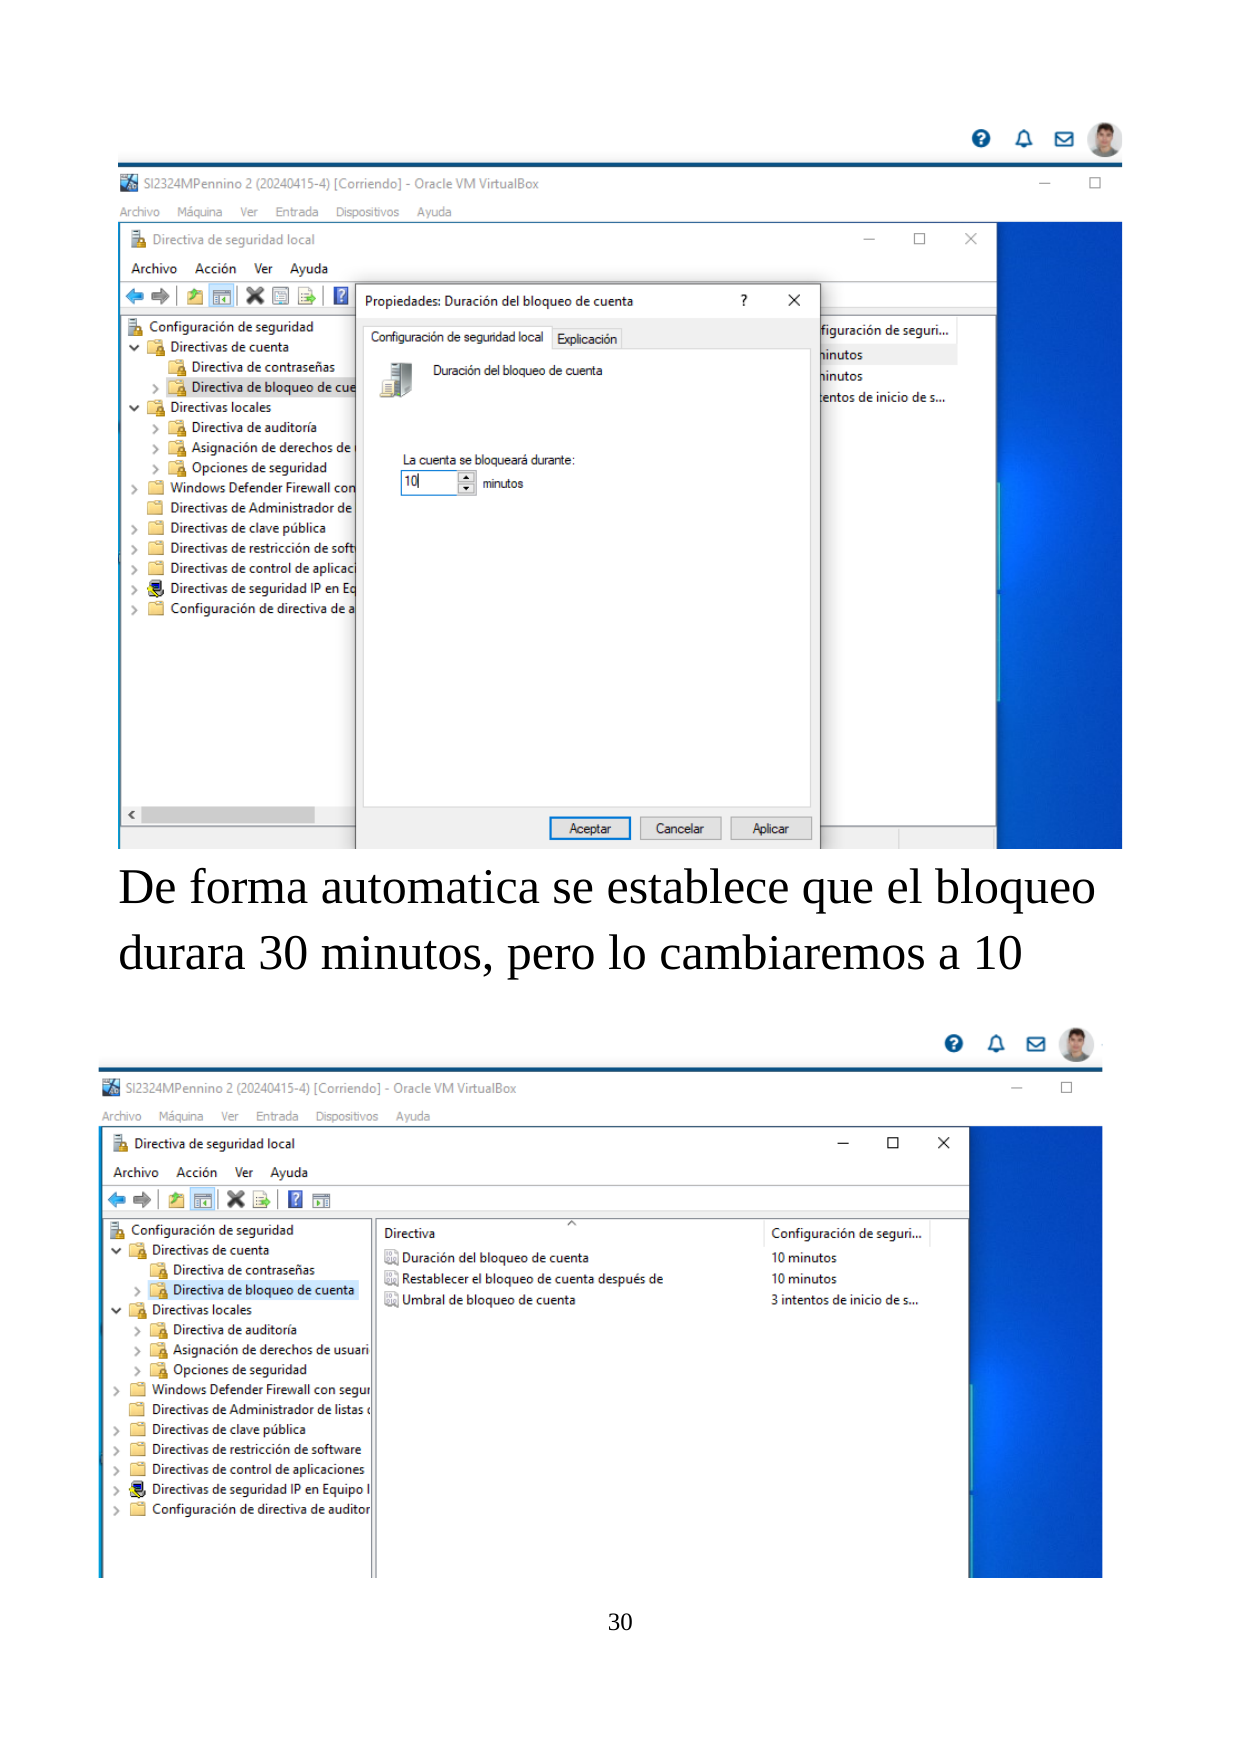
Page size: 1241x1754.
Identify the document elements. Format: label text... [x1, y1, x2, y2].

picture [118, 118, 1123, 849]
text De forma automatica se establece que el bloqueo durara 30 minutos, pero lo cambiaremos a 10 [118, 849, 1122, 981]
picture [98, 1022, 1103, 1578]
